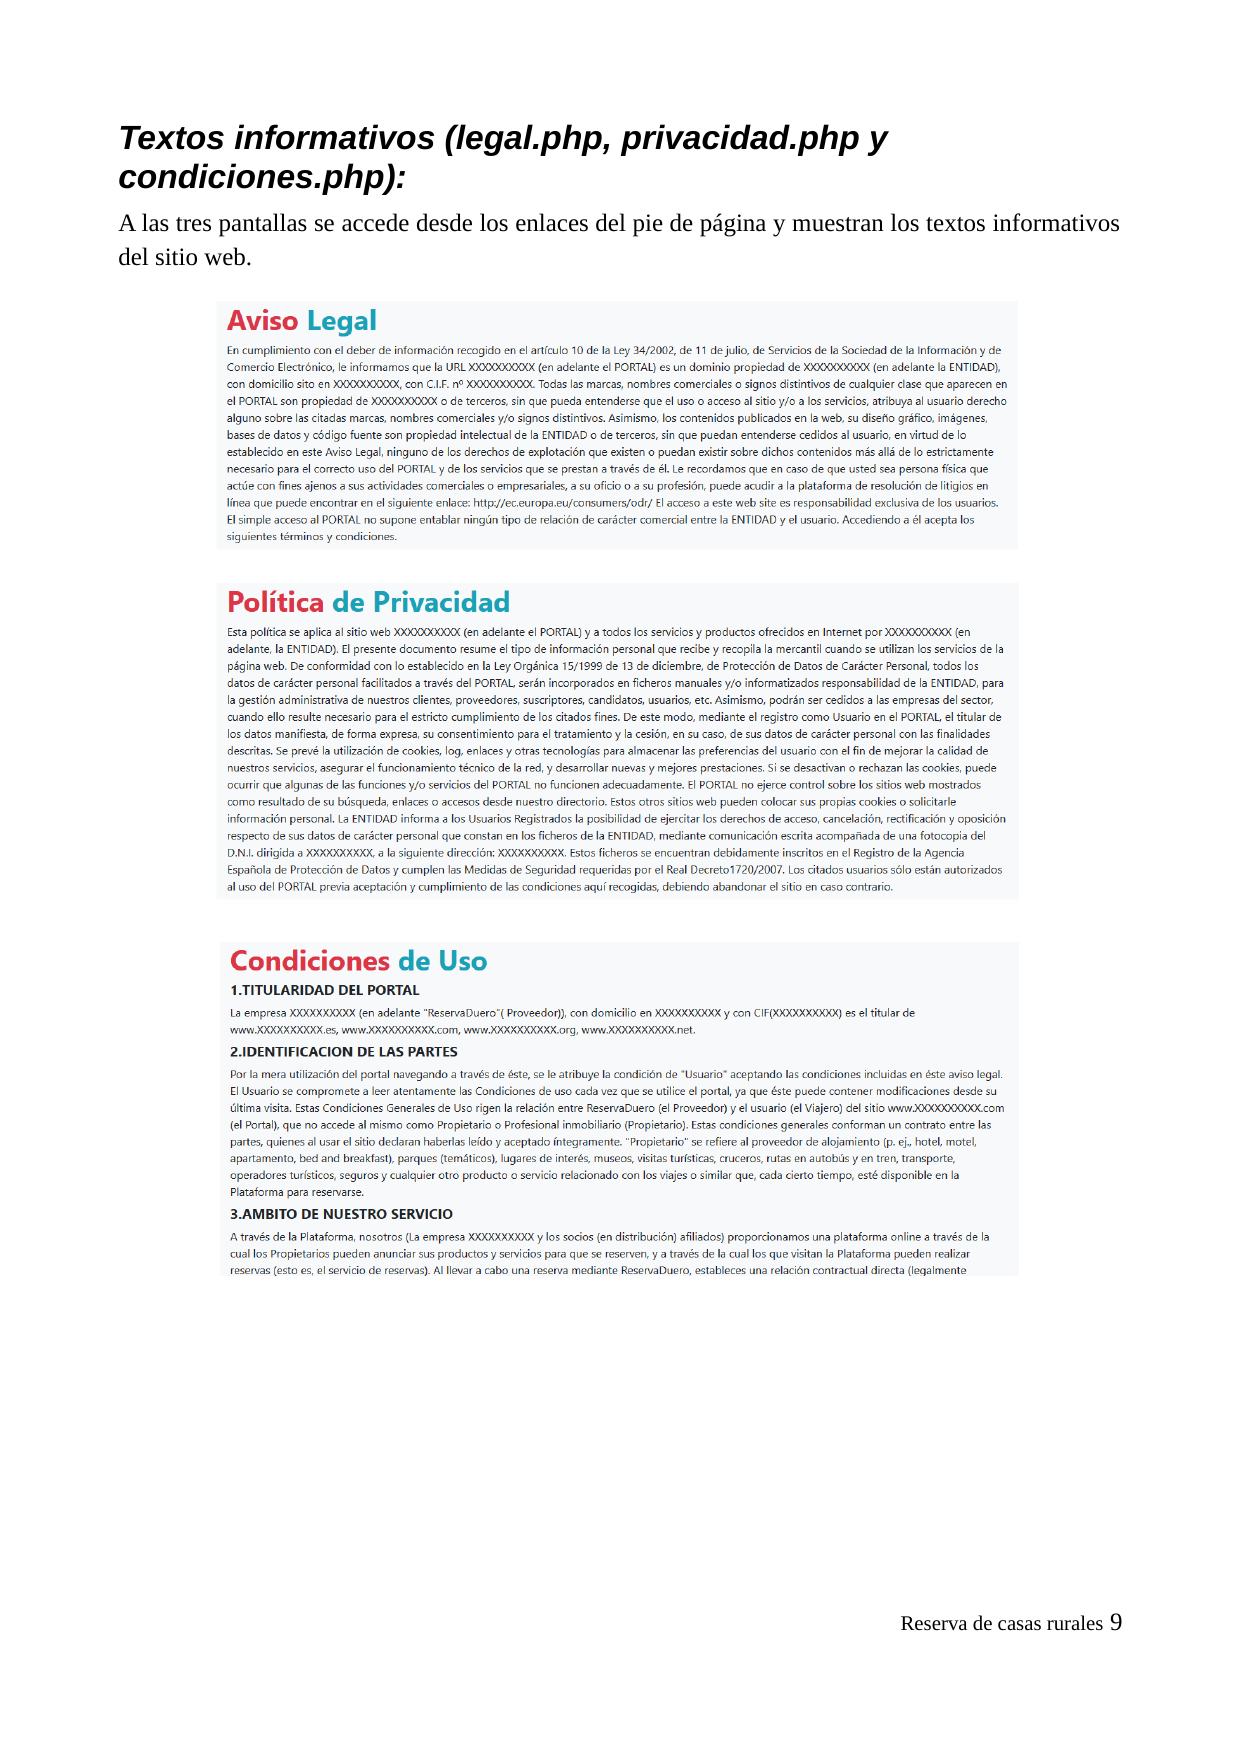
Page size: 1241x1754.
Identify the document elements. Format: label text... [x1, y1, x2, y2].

picture [209, 291, 1032, 559]
picture [209, 575, 1030, 907]
subtitle Textos informativos (legal.php, privacidad.php y condiciones.php): [118, 118, 1122, 195]
text A las tres pantallas se accede desde los enlaces del pie de página y muestran los textos informativos del sitio web. [118, 208, 1122, 271]
picture [214, 935, 1027, 1276]
